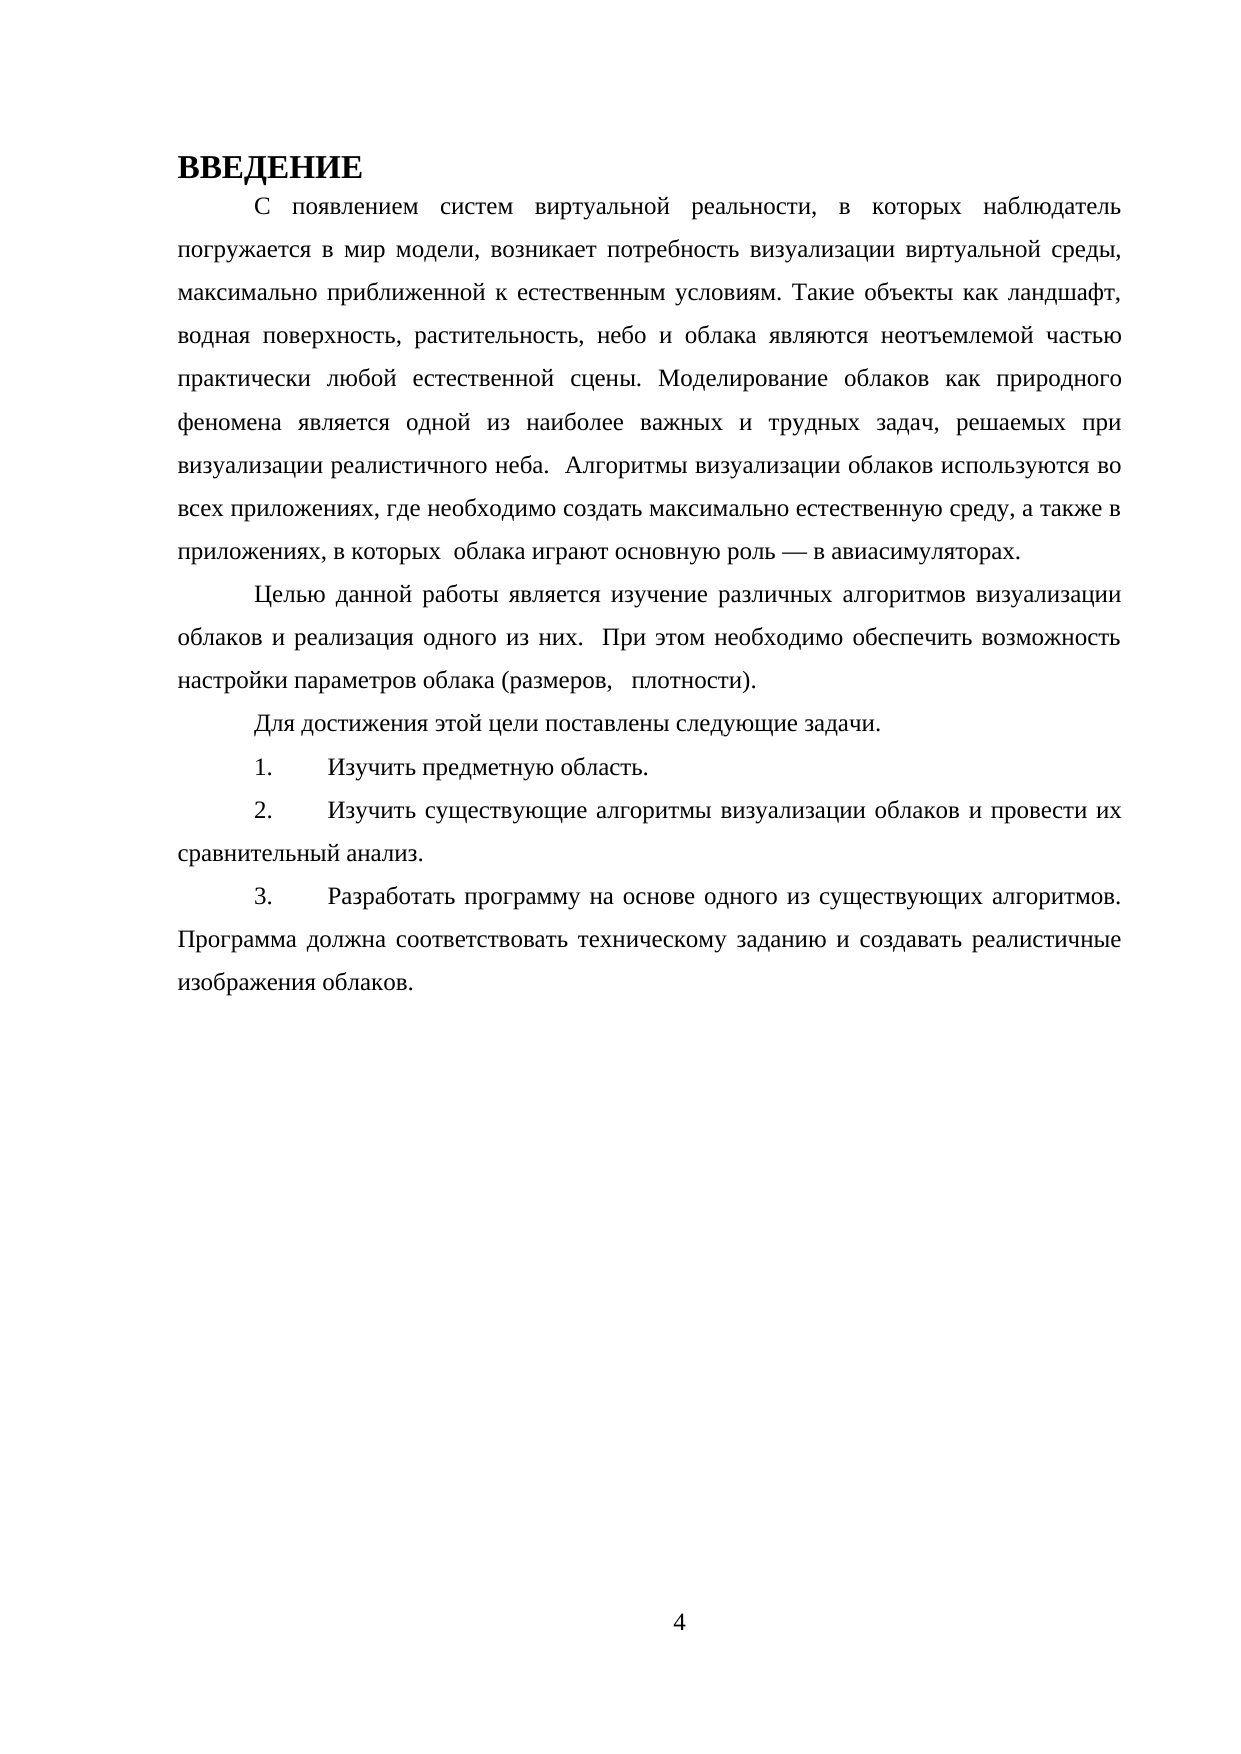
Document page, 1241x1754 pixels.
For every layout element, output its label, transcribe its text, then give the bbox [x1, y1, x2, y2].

subtitle ВВЕДЕНИЕ [177, 147, 1122, 185]
text С появлением систем виртуальной реальности, в которых наблюдатель погружается в мир модели, возникает потребность визуализации виртуальной среды, максимально приближенной к естественным условиям. Такие объекты как ландшафт, водная поверхность, растительность, небо и облака являются неотъемлемой частью практически любой естественной сцены. Моделирование облаков как природного феномена является одной из наиболее важных и трудных задач, решаемых при визуализации реалистичного неба. Алгоритмы визуализации облаков используются во всех приложениях, где необходимо создать максимально естественную среду, а также в приложениях, в которых облака играют основную роль — в авиасимуляторах. [177, 191, 1122, 565]
list Изучить существующие алгоритмы визуализации облаков и провести их сравнительный анализ. [177, 795, 1122, 867]
list Разработать программу на основе одного из существующих алгоритмов. Программа должна соответствовать техническому заданию и создавать реалистичные изображения облаков. [177, 881, 1122, 996]
text Целью данной работы является изучение различных алгоритмов визуализации облаков и реализация одного из них. При этом необходимо обеспечить возможность настройки параметров облака (размеров, плотности). [177, 579, 1122, 694]
list Изучить предметную область. [177, 752, 1122, 780]
text Для достижения этой цели поставлены следующие задачи. [177, 708, 1122, 737]
